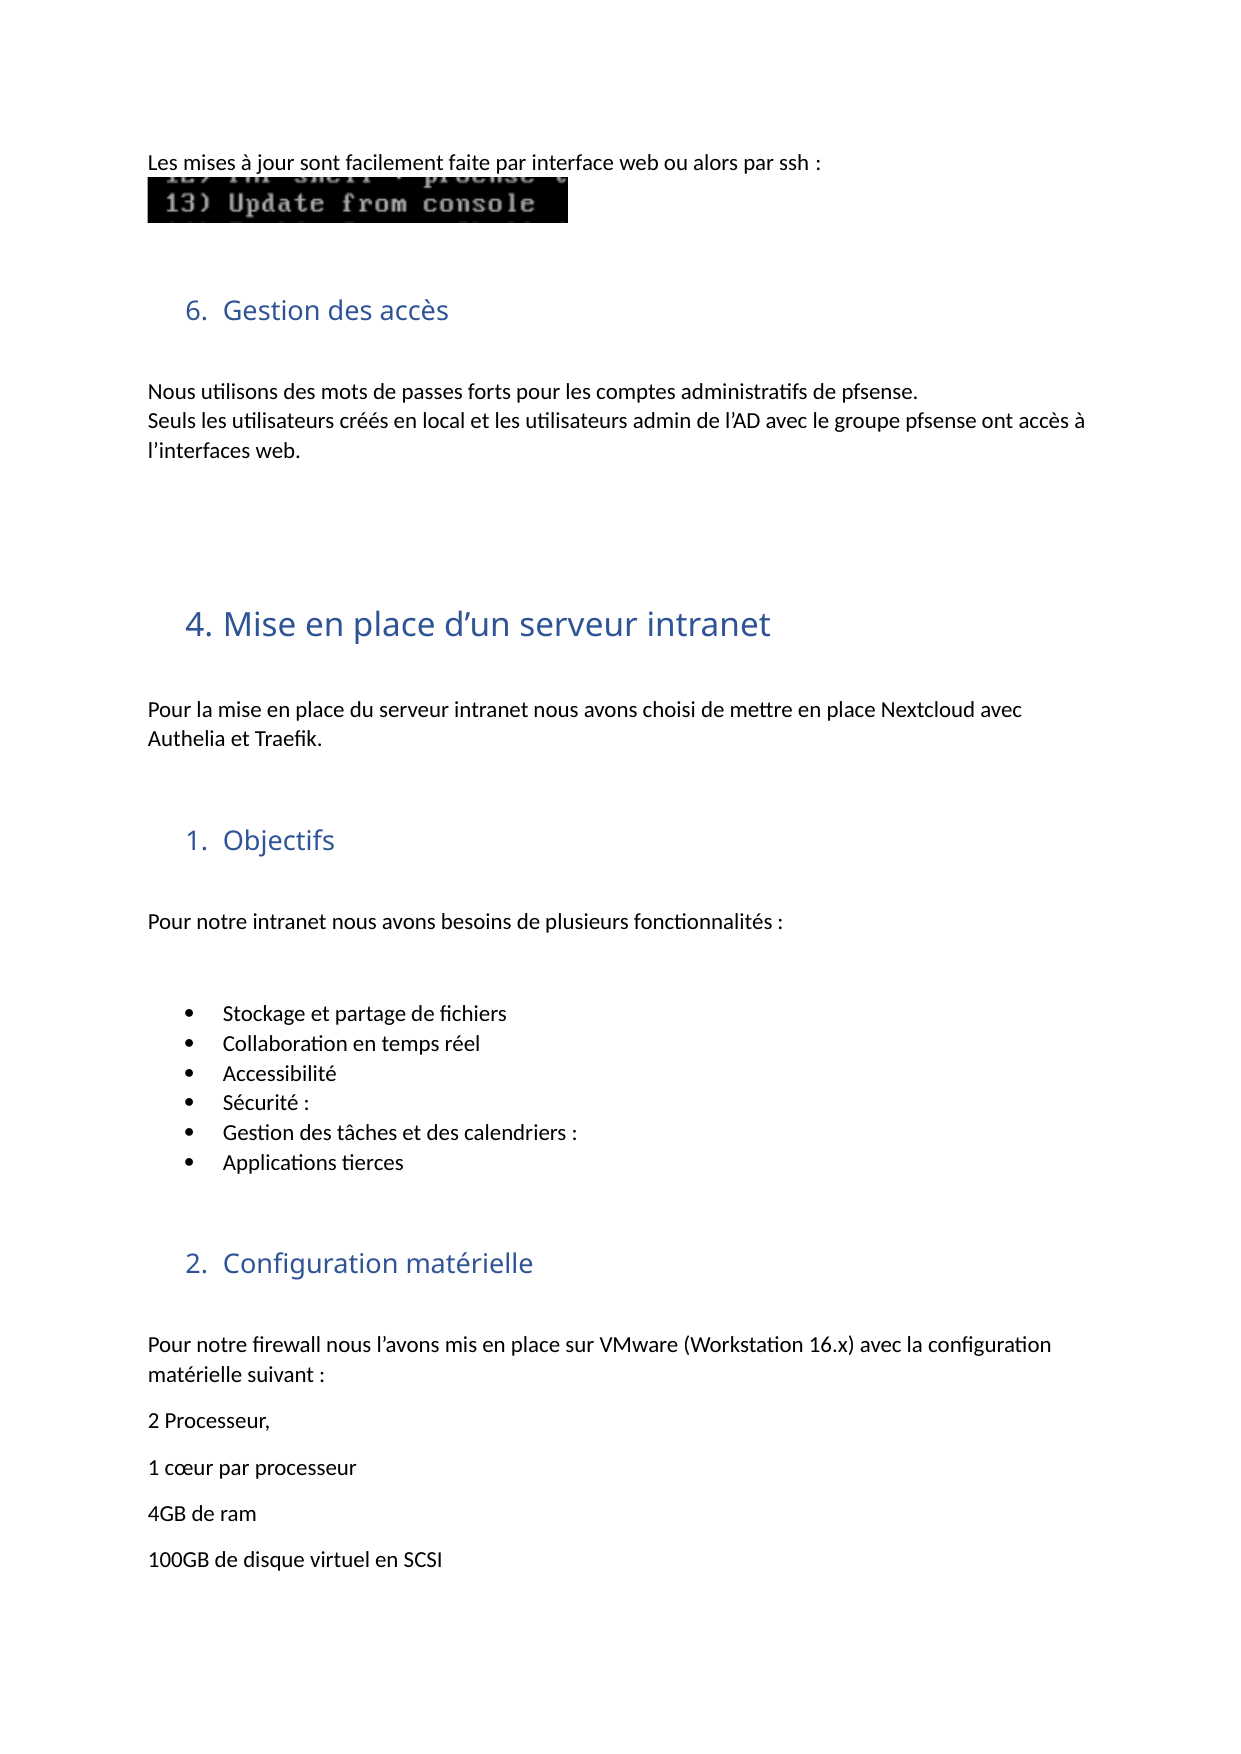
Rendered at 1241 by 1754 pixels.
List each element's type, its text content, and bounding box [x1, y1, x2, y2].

list Configuration matérielle [185, 1245, 1093, 1282]
list Gestion des accès [185, 291, 1093, 328]
text 4GB de ram [148, 1499, 1093, 1527]
list Objectifs [185, 821, 1093, 858]
text 1 cœur par processeur [148, 1453, 1093, 1481]
list Collaboration en temps réel [185, 1029, 1093, 1057]
text Nous utilisons des mots de passes forts pour les comptes administratifs de pfsense. Seuls les utilisateurs créés en local et les utilisateurs admin de l’AD avec le groupe pfsense ont accès à l’interfaces web. [148, 377, 1093, 464]
text Pour notre intranet nous avons besoins de plusieurs fonctionnalités : [148, 907, 1093, 935]
list Accessibilité [185, 1059, 1093, 1087]
text 2 Processeur, [148, 1406, 1093, 1434]
list Gestion des tâches et des calendriers : [185, 1118, 1093, 1146]
list Applications tierces [185, 1148, 1093, 1176]
text Les mises à jour sont facilement faite par interface web ou alors par ssh : [148, 148, 1093, 223]
text 100GB de disque virtuel en SCSI [148, 1545, 1093, 1573]
text Pour notre firewall nous l’avons mis en place sur VMware (Workstation 16.x) avec la configuration matérielle suivant : [148, 1330, 1093, 1388]
list Sécurité : [185, 1088, 1093, 1117]
list Stockage et partage de fichiers [185, 999, 1093, 1027]
list Mise en place d’un serveur intranet [185, 600, 1093, 646]
text Pour la mise en place du serveur intranet nous avons choisi de mettre en place Nextcloud avec Authelia et Traefik. [148, 695, 1093, 752]
